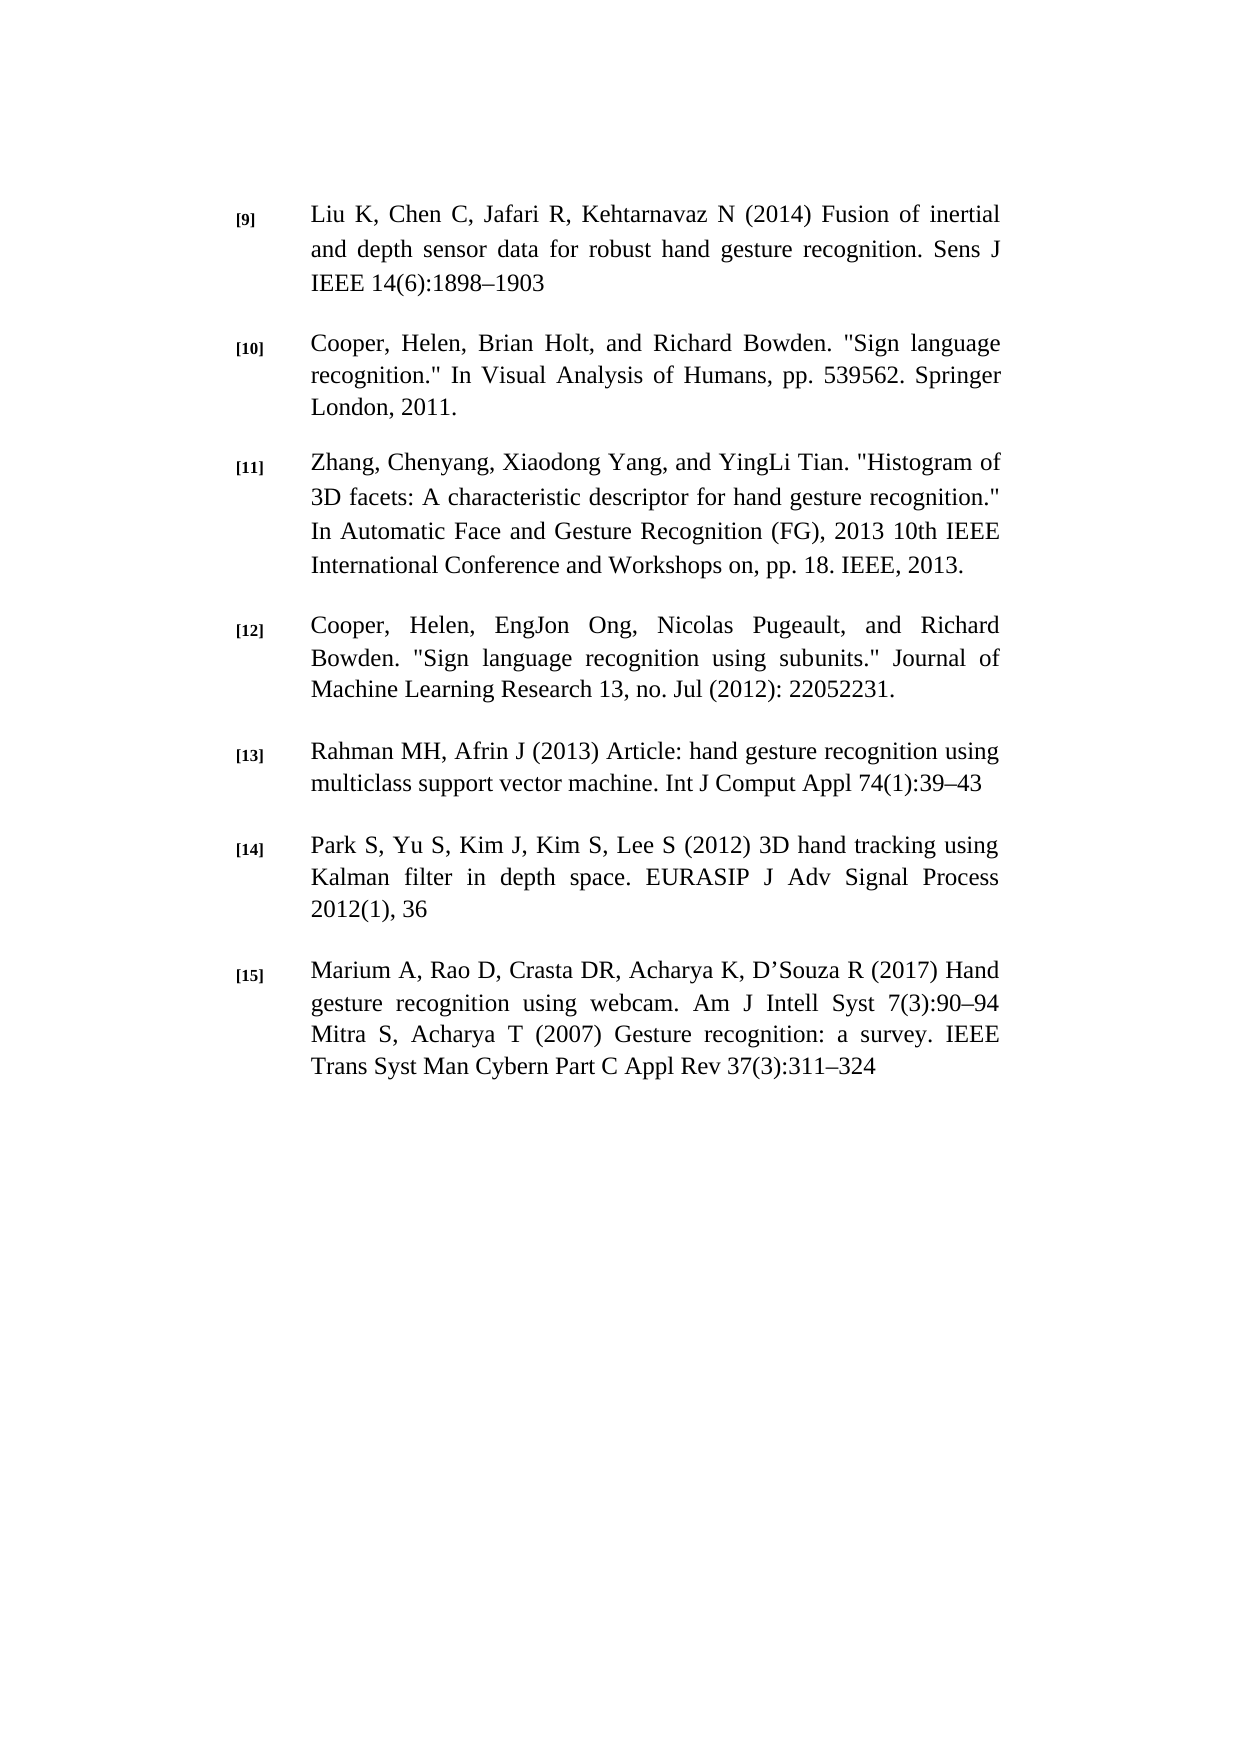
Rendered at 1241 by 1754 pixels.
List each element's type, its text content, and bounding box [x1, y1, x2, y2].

list Cooper, Helen, Brian Holt, and Richard Bowden. "Sign language recognition." In Visual Analysis of Humans, pp. 539­562. Springer London, 2011. [236, 324, 1001, 421]
list Zhang, Chenyang, Xiaodong Yang, and YingLi Tian. "Histogram of 3D facets: A characteristic descriptor for hand gesture recognition." In Automatic Face and Gesture Recognition (FG), 2013 10th IEEE International Conference and Workshops on, pp. 1­8. IEEE, 2013. [236, 443, 1001, 581]
list Marium A, Rao D, Crasta DR, Acharya K, D’Souza R (2017) Hand gesture recognition using webcam. Am J Intell Syst 7(3):90–94 Mitra S, Acharya T (2007) Gesture recognition: a survey. IEEE Trans Syst Man Cybern Part C Appl Rev 37(3):311–324 [236, 951, 1000, 1079]
list Park S, Yu S, Kim J, Kim S, Lee S (2012) 3D hand tracking using Kalman filter in depth space. EURASIP J Adv Signal Process 2012(1), 36 [236, 826, 1000, 922]
list Rahman MH, Afrin J (2013) Article: hand gesture recognition using multiclass support vector machine. Int J Comput Appl 74(1):39–43 [236, 732, 1000, 797]
list Cooper, Helen, Eng­Jon Ong, Nicolas Pugeault, and Richard Bowden. "Sign language recognition using sub­units." Journal of Machine Learning Research 13, no. Jul (2012): 2205­2231. [236, 607, 1000, 703]
list Liu K, Chen C, Jafari R, Kehtarnavaz N (2014) Fusion of inertial and depth sensor data for robust hand gesture recognition. Sens J IEEE 14(6):1898–1903 [236, 195, 1001, 298]
